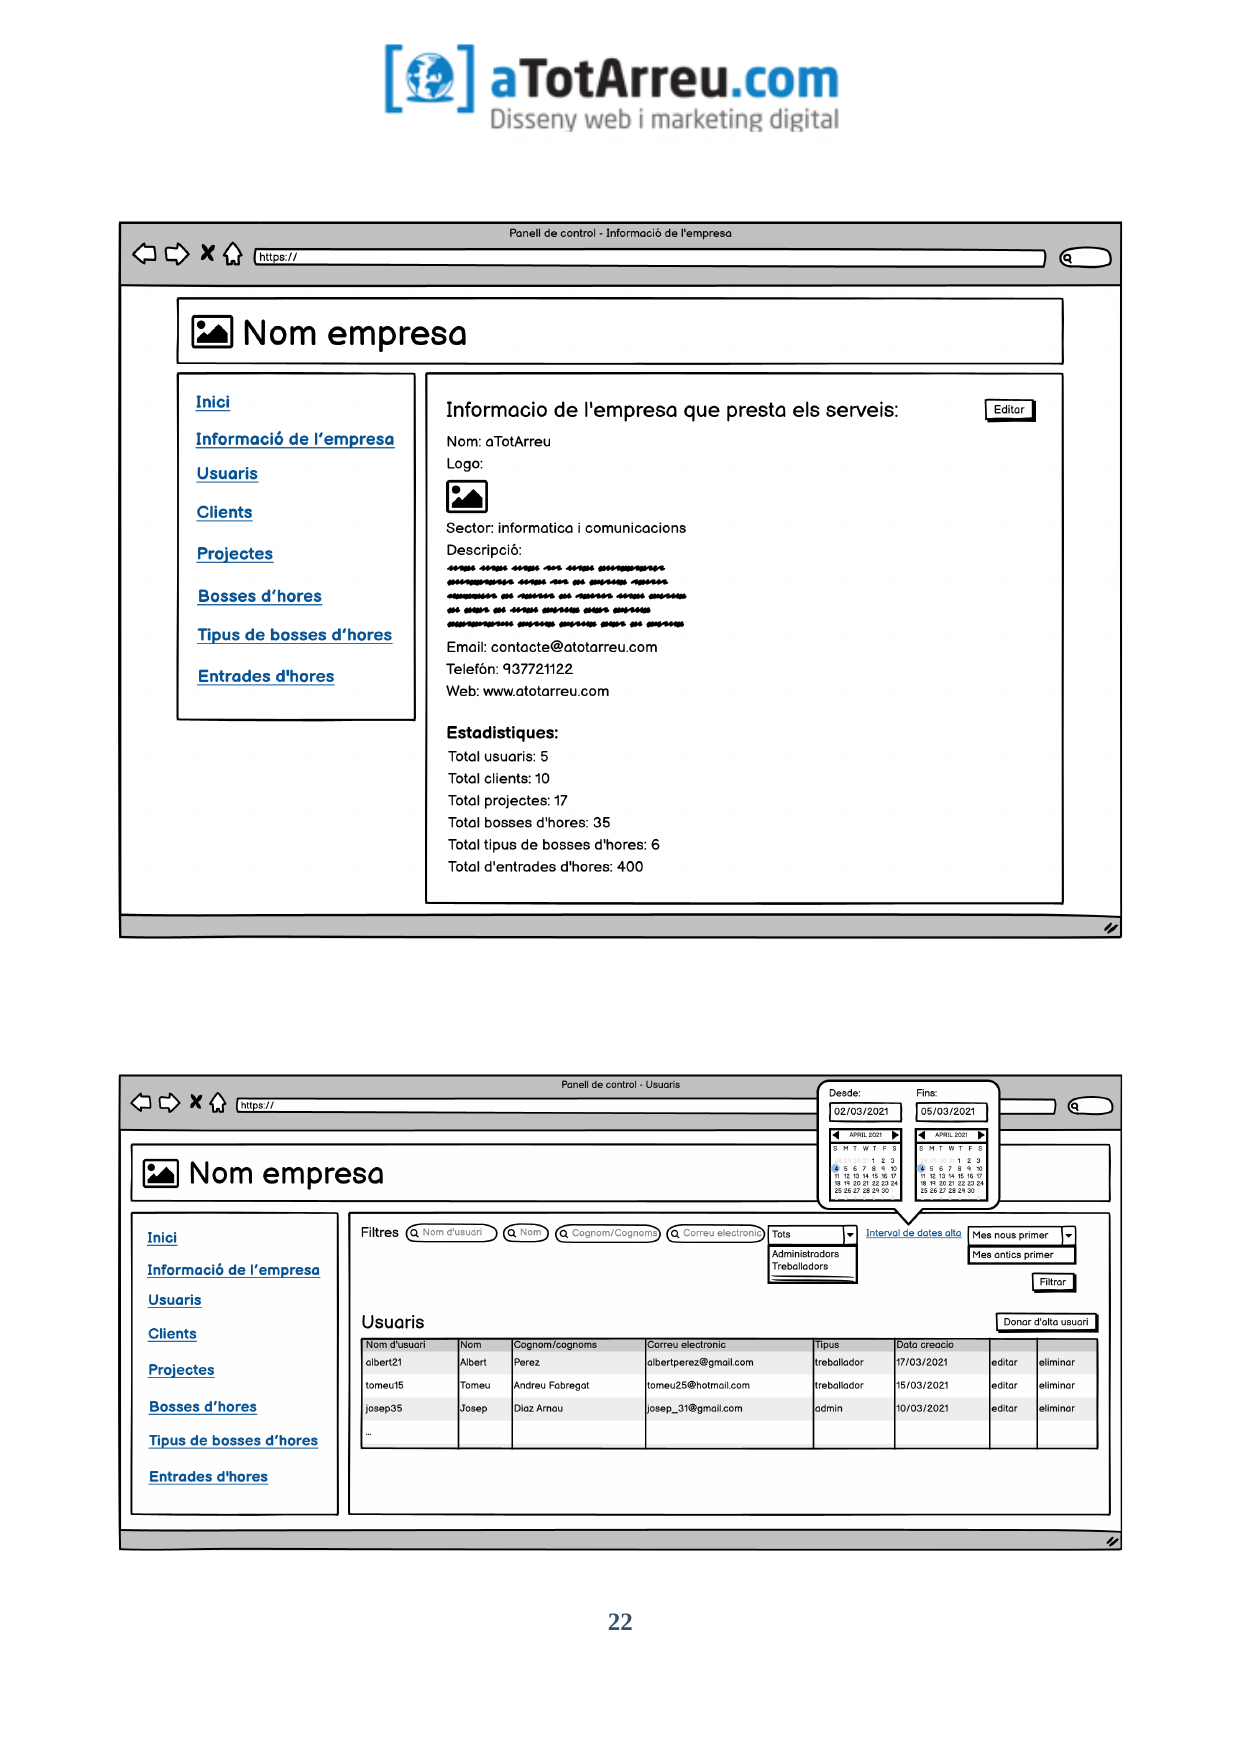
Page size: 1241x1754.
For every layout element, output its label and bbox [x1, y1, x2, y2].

picture [356, 37, 873, 141]
picture [118, 1074, 1123, 1551]
picture [118, 221, 1123, 939]
